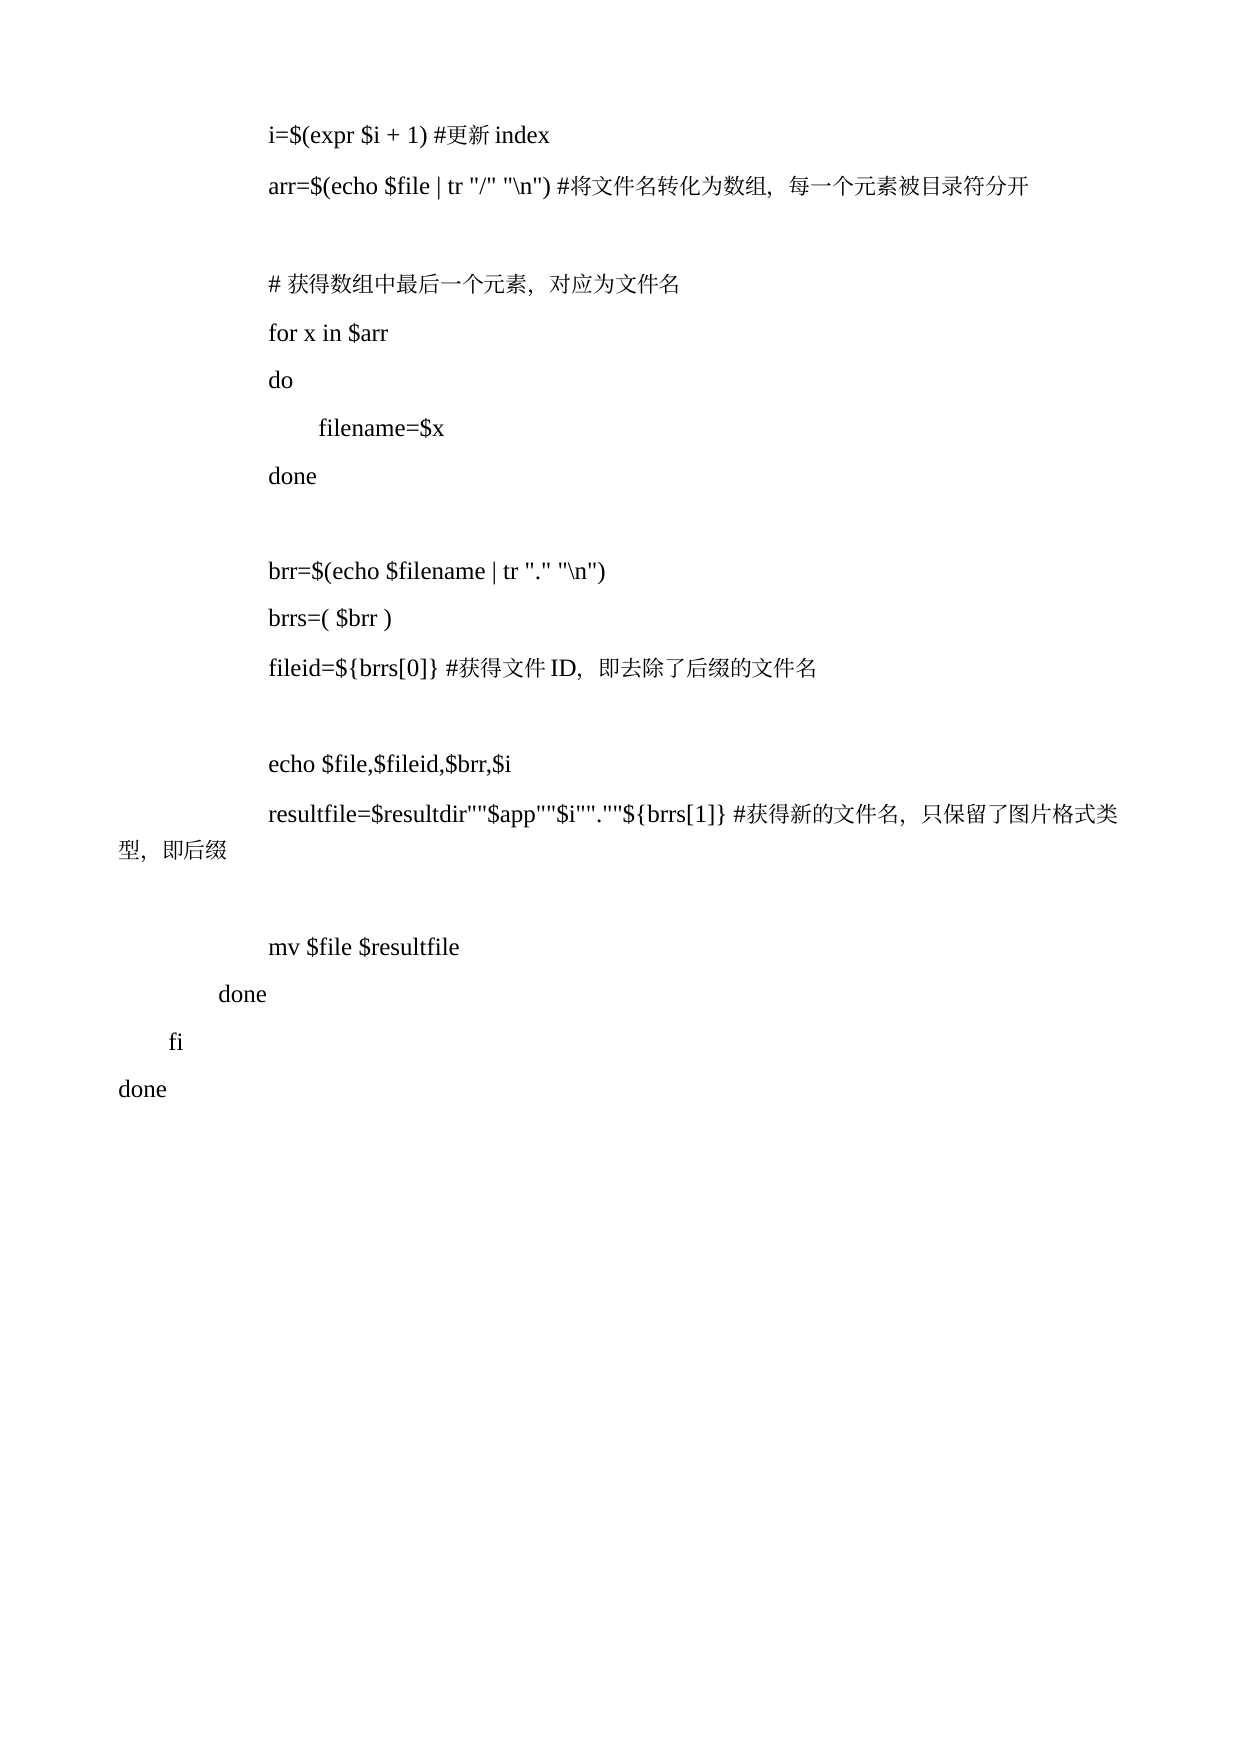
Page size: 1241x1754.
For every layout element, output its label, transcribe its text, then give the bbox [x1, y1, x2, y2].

text i=$(expr $i + 1) #更新index [118, 118, 1122, 149]
text done [118, 979, 1122, 1008]
text arr=$(echo $file | tr "/" "\n") #将文件名转化为数组，每一个元素被目录符分开 [118, 169, 1122, 200]
text filename=$x [118, 413, 1122, 442]
text brr=$(echo $filename | tr "." "\n") [118, 556, 1122, 585]
text fi [118, 1027, 1122, 1056]
text do [118, 366, 1122, 394]
text done [118, 1074, 1122, 1103]
text resultfile=$resultdir""$app""$i"".""${brrs[1]} #获得新的文件名，只保留了图片格式类型，即后缀 [118, 797, 1122, 865]
text done [118, 461, 1122, 489]
text brrs=( $brr ) [118, 603, 1122, 632]
text fileid=${brrs[0]} #获得文件ID，即去除了后缀的文件名 [118, 651, 1122, 683]
text mv $file $resultfile [118, 932, 1122, 960]
text # 获得数组中最后一个元素，对应为文件名 [118, 267, 1122, 299]
text for x in $arr [118, 318, 1122, 347]
text echo $file,$fileid,$brr,$i [118, 749, 1122, 778]
